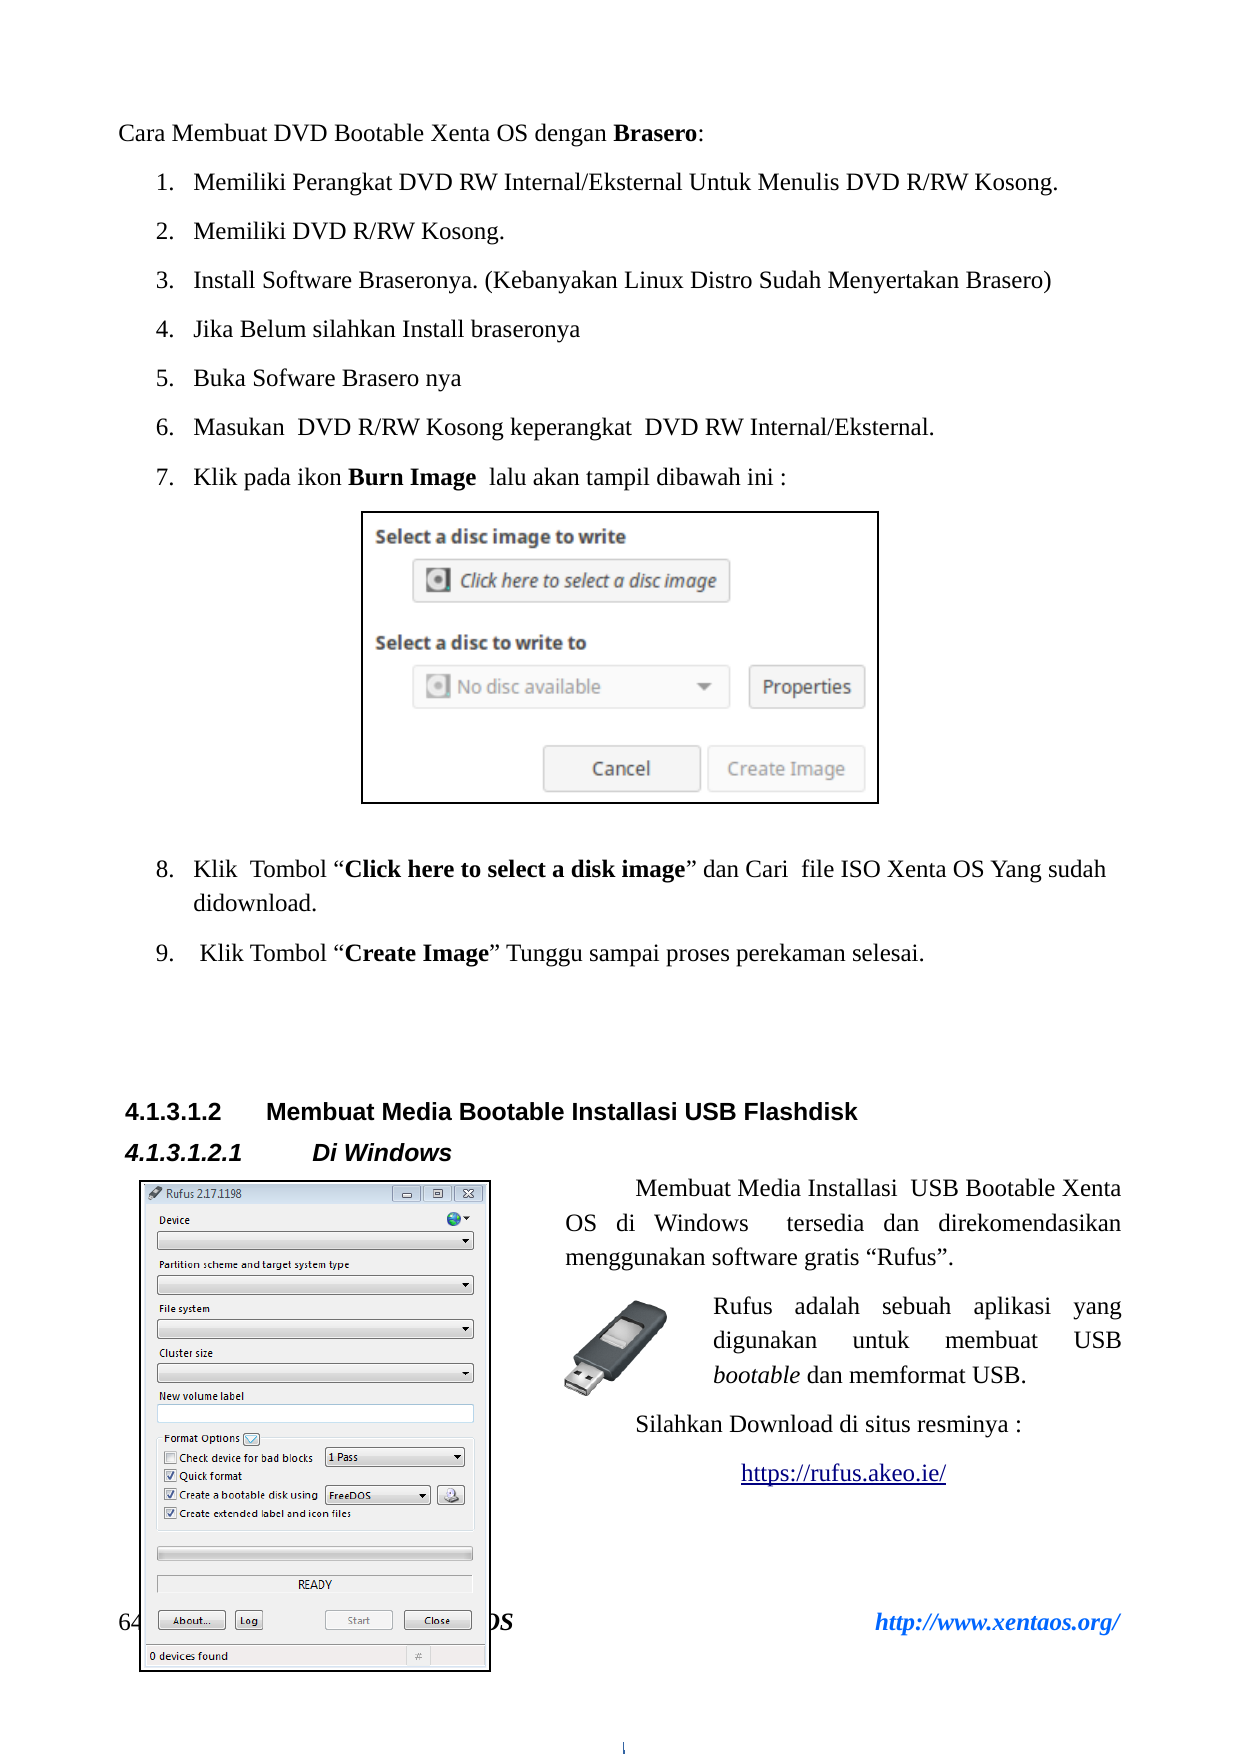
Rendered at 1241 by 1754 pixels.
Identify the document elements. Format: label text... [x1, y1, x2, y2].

picture [560, 1292, 670, 1402]
subtitle Membuat Media Bootable Installasi USB Flashdisk [118, 1097, 1122, 1126]
list Buka Sofware Brasero nya [156, 363, 1122, 392]
list Jika Belum silahkan Install braseronya [156, 314, 1122, 343]
picture [144, 1184, 487, 1668]
list Install Software Braseronya. (Kebanyakan Linux Distro Sudah Menyertakan Brasero) [156, 265, 1122, 294]
text Cara Membuat DVD Bootable Xenta OS dengan Brasero: [118, 118, 1122, 147]
list Klik Tombol “Create Image” Tunggu sampai proses perekaman selesai. [156, 938, 1122, 966]
picture [365, 515, 875, 800]
text https://rufus.akeo.ie/ [491, 1458, 1122, 1487]
text Membuat Media Installasi USB Bootable Xenta OS di Windows tersedia dan direkomendasikan menggunakan software gratis “Rufus”. [192, 1173, 1122, 1271]
subtitle Di Windows [118, 1138, 1122, 1167]
list Memiliki DVD R/RW Kosong. [156, 216, 1122, 245]
text Rufus adalah sebuah aplikasi yang digunakan untuk membuat USB bootable dan memformat USB. [491, 1291, 1122, 1389]
text Membuat Media Installasi USB Bootable Xenta OS di Windows tersedia dan direkomendasikan menggunakan software gratis “Rufus”. [141, 1182, 489, 1670]
text Silahkan Download di situs resminya : [491, 1409, 1122, 1438]
list Memiliki Perangkat DVD RW Internal/Eksternal Untuk Menulis DVD R/RW Kosong. [156, 167, 1122, 196]
list Klik pada ikon Burn Image lalu akan tampil dibawah ini : [156, 462, 1122, 490]
list Masukan DVD R/RW Kosong keperangkat DVD RW Internal/Eksternal. [156, 412, 1122, 441]
list Klik Tombol “Click here to select a disk image” dan Cari file ISO Xenta OS Yang sudah didownload. [156, 854, 1122, 917]
